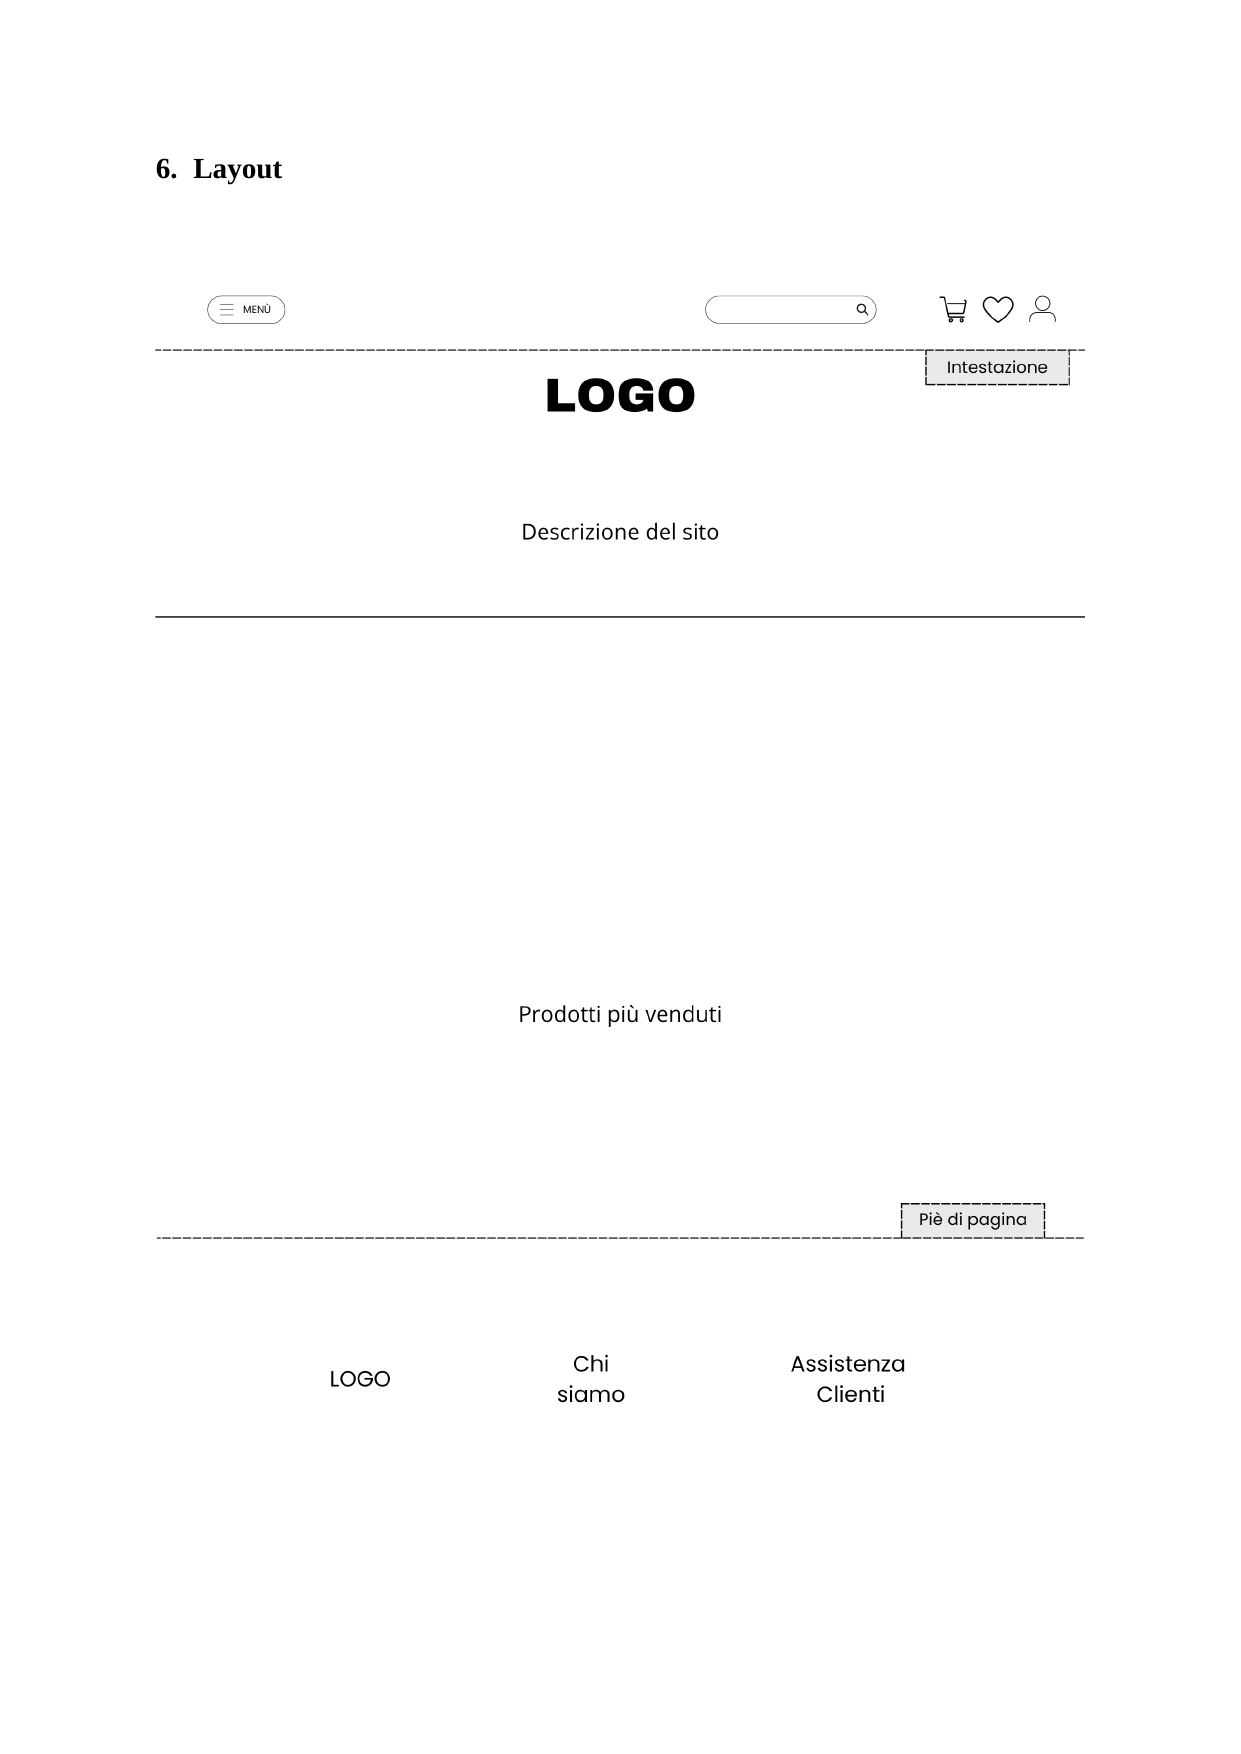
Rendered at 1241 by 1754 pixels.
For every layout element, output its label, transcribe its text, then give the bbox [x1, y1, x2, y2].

picture [156, 962, 1084, 1484]
list Layout [156, 152, 1122, 185]
picture [155, 257, 1085, 780]
